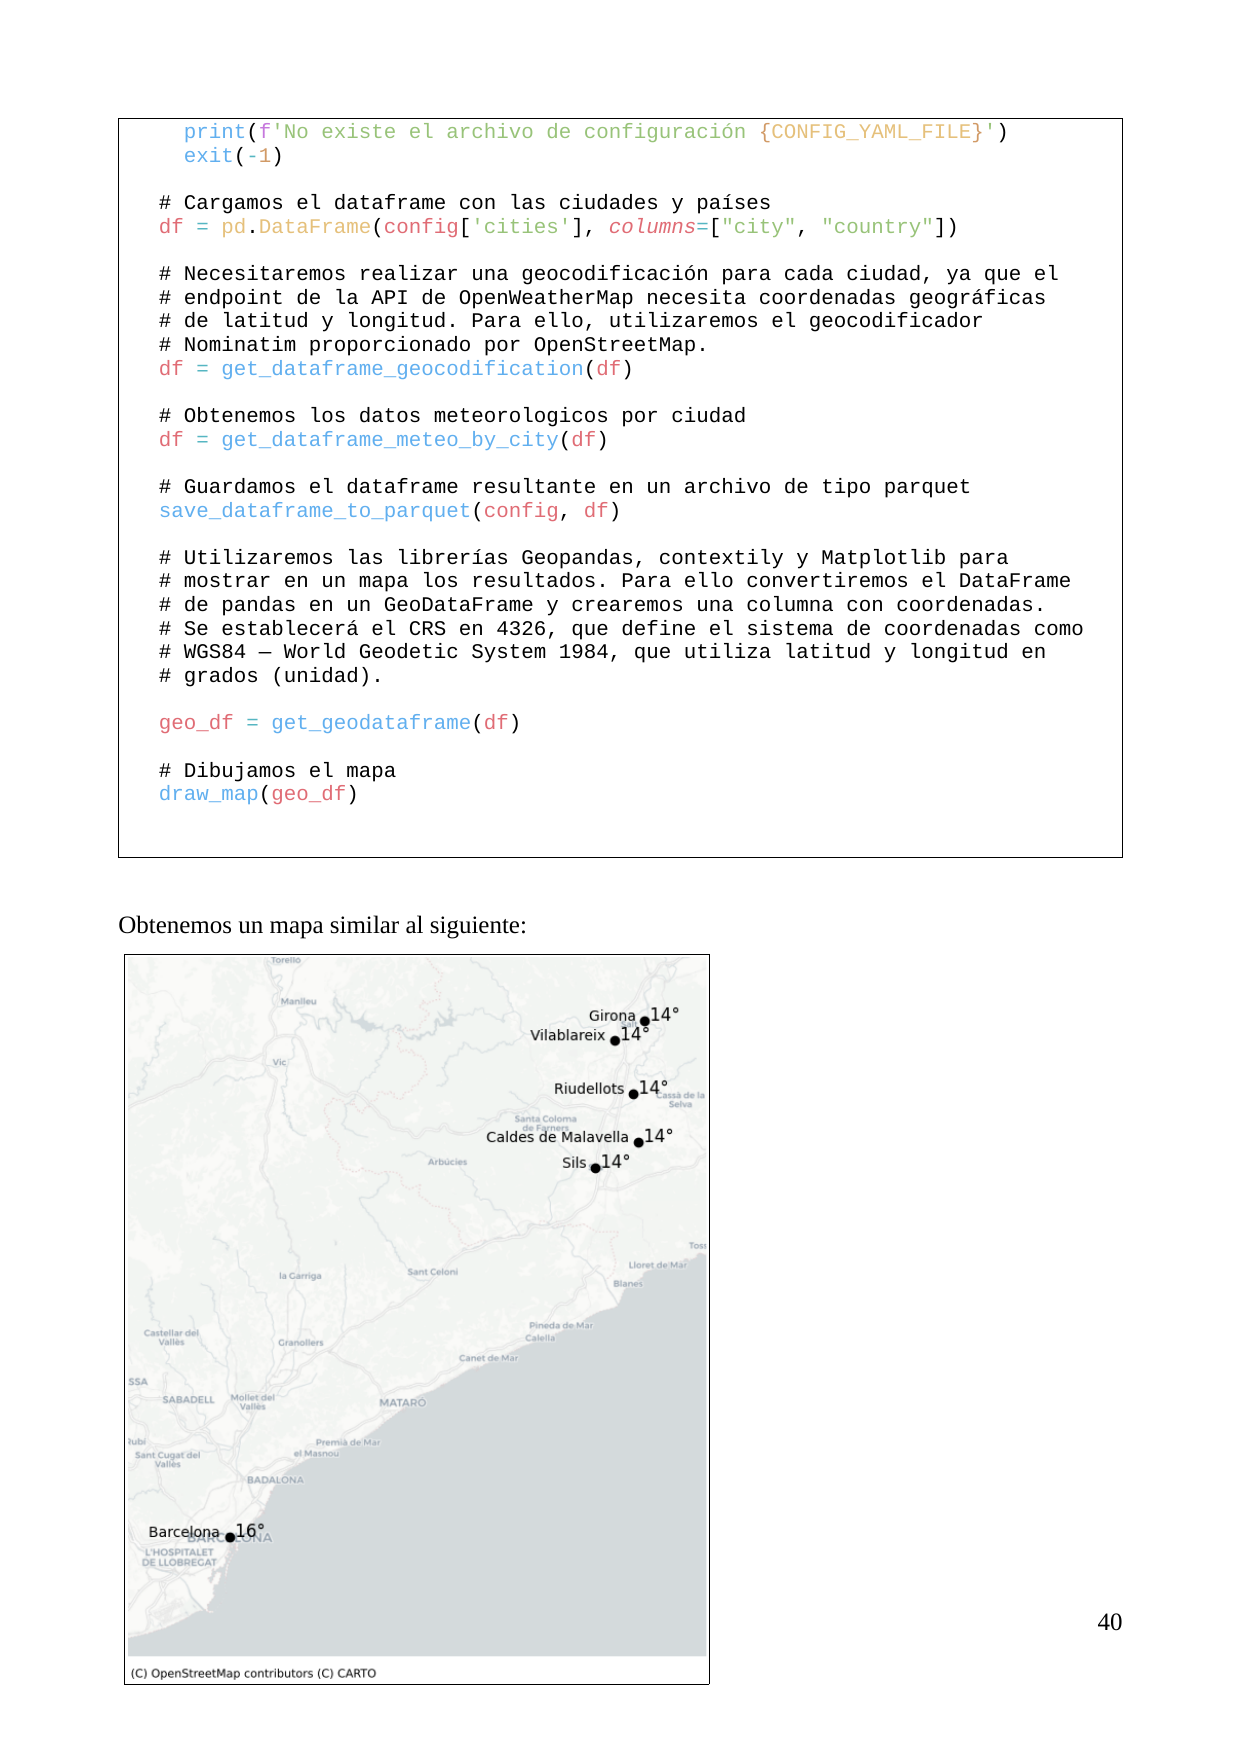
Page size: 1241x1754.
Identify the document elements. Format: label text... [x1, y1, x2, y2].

text geo_df = get_geodataframe(df) [119, 709, 1122, 736]
text # Obtenemos los datos meteorologicos por ciudad [119, 402, 1122, 426]
text # Necesitaremos realizar una geocodificación para cada ciudad, ya que el [119, 260, 1122, 284]
text df = get_dataframe_meteo_by_city(df) [119, 426, 1122, 452]
text exit(-1) [119, 142, 1122, 168]
text # Guardamos el dataframe resultante en un archivo de tipo parquet [119, 473, 1122, 496]
text df = pd.DataFrame(config['cities'], columns=["city", "country"]) [119, 213, 1122, 239]
text # Utilizaremos las librerías Geopandas, contextily y Matplotlib para [119, 544, 1122, 567]
text save_dataframe_to_parquet(config, df) [119, 496, 1122, 523]
text # Nominatim proporcionado por OpenStreetMap. [119, 331, 1122, 354]
text # de pandas en un GeoDataFrame y crearemos una columna con coordenadas. [119, 591, 1122, 615]
text # de latitud y longitud. Para ello, utilizaremos el geocodificador [119, 307, 1122, 331]
text Obtenemos un mapa similar al siguiente: [118, 910, 1122, 938]
text df = get_dataframe_geocodification(df) [119, 354, 1122, 381]
text # Dibujamos el mapa [119, 757, 1122, 780]
picture [127, 956, 707, 1681]
text # mostrar en un mapa los resultados. Para ello convertiremos el DataFrame [119, 567, 1122, 591]
text print(f'No existe el archivo de configuración {CONFIG_YAML_FILE}') [119, 119, 1122, 142]
text # Cargamos el dataframe con las ciudades y países [119, 189, 1122, 213]
text # endpoint de la API de OpenWeatherMap necesita coordenadas geográficas [119, 284, 1122, 307]
text # WGS84 — World Geodetic System 1984, que utiliza latitud y longitud en [119, 638, 1122, 662]
text draw_map(geo_df) [119, 780, 1122, 807]
text # grados (unidad). [119, 662, 1122, 689]
text # Se establecerá el CRS en 4326, que define el sistema de coordenadas como [119, 615, 1122, 638]
